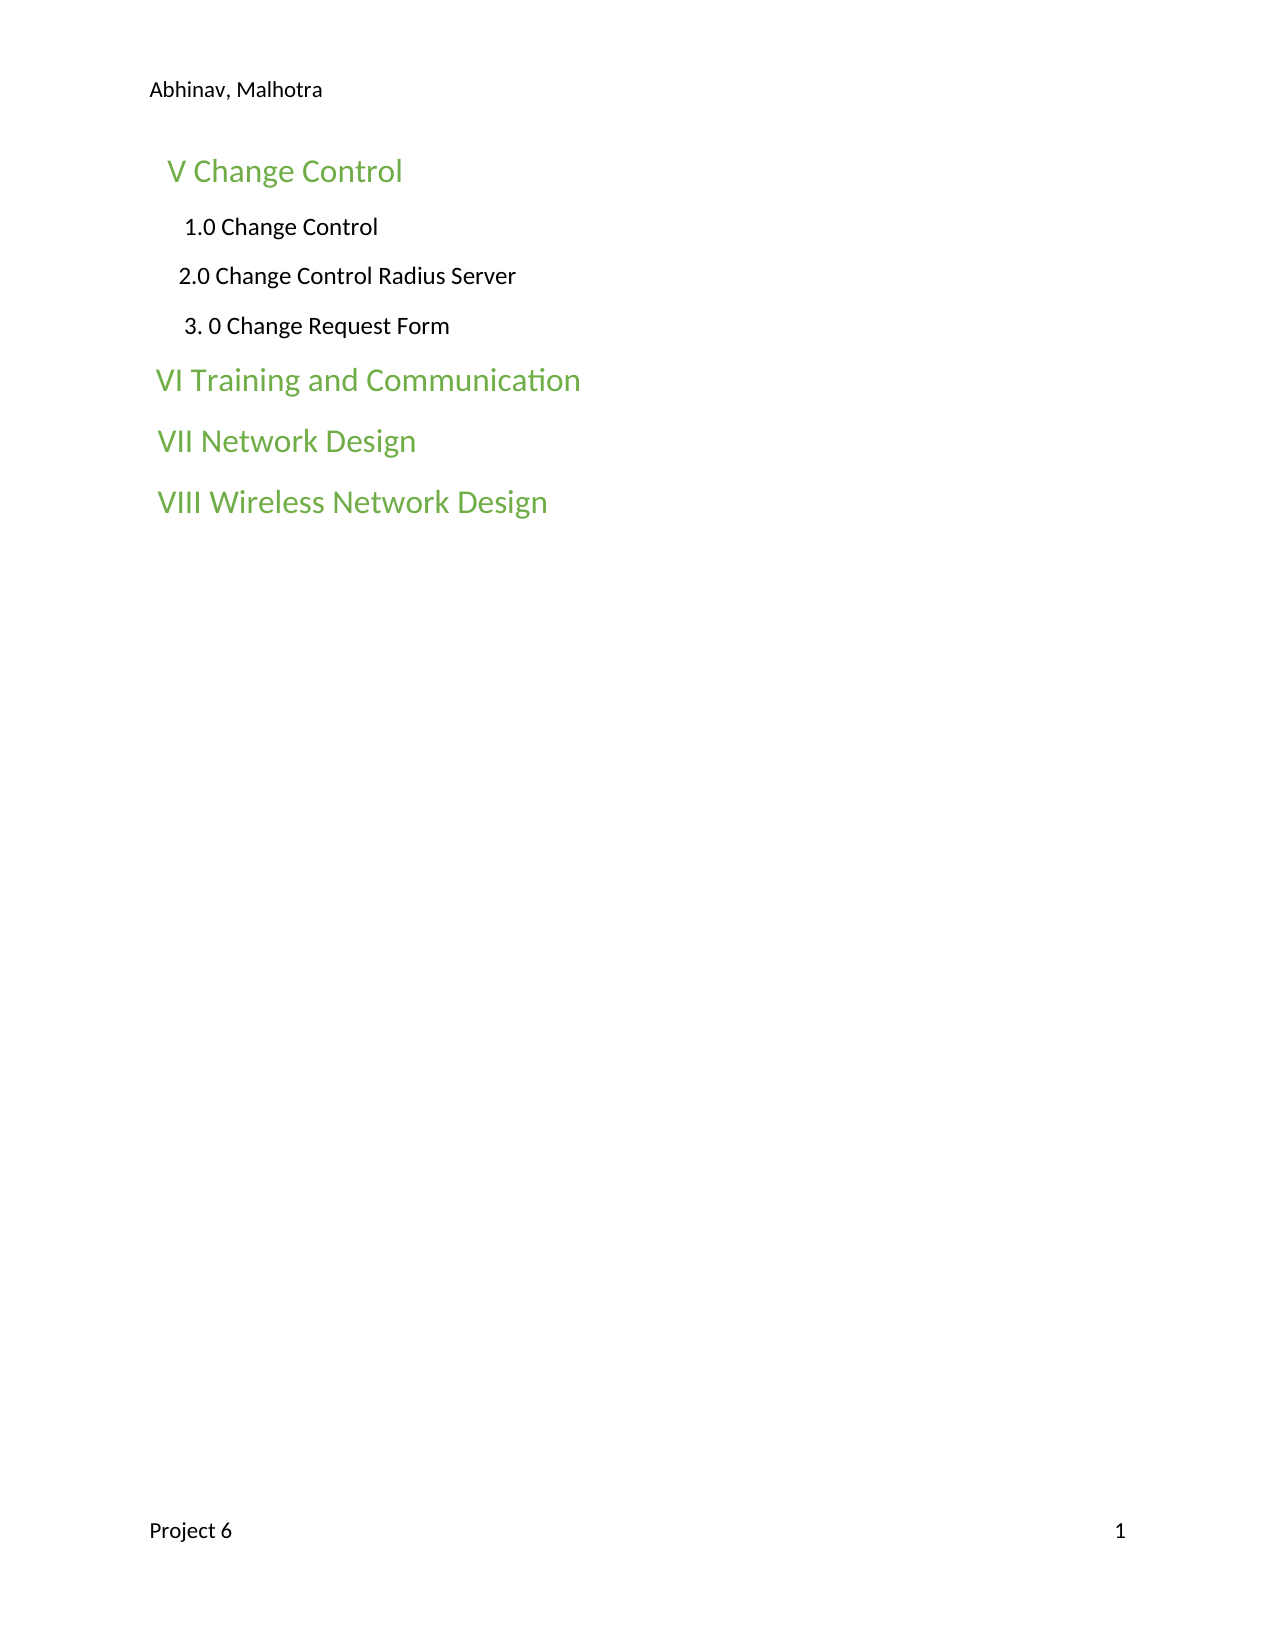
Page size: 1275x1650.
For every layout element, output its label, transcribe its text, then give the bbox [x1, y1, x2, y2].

text 1.0 Change Control [150, 211, 1125, 241]
text VII Network Design [150, 420, 1125, 461]
text VIII Wireless Network Design [150, 481, 1125, 521]
text V Change Control [150, 150, 1125, 191]
text 2.0 Change Control Radius Server [150, 260, 1125, 291]
text VI Training and Communication [150, 359, 1125, 400]
text 3. 0 Change Request Form [150, 310, 1125, 340]
